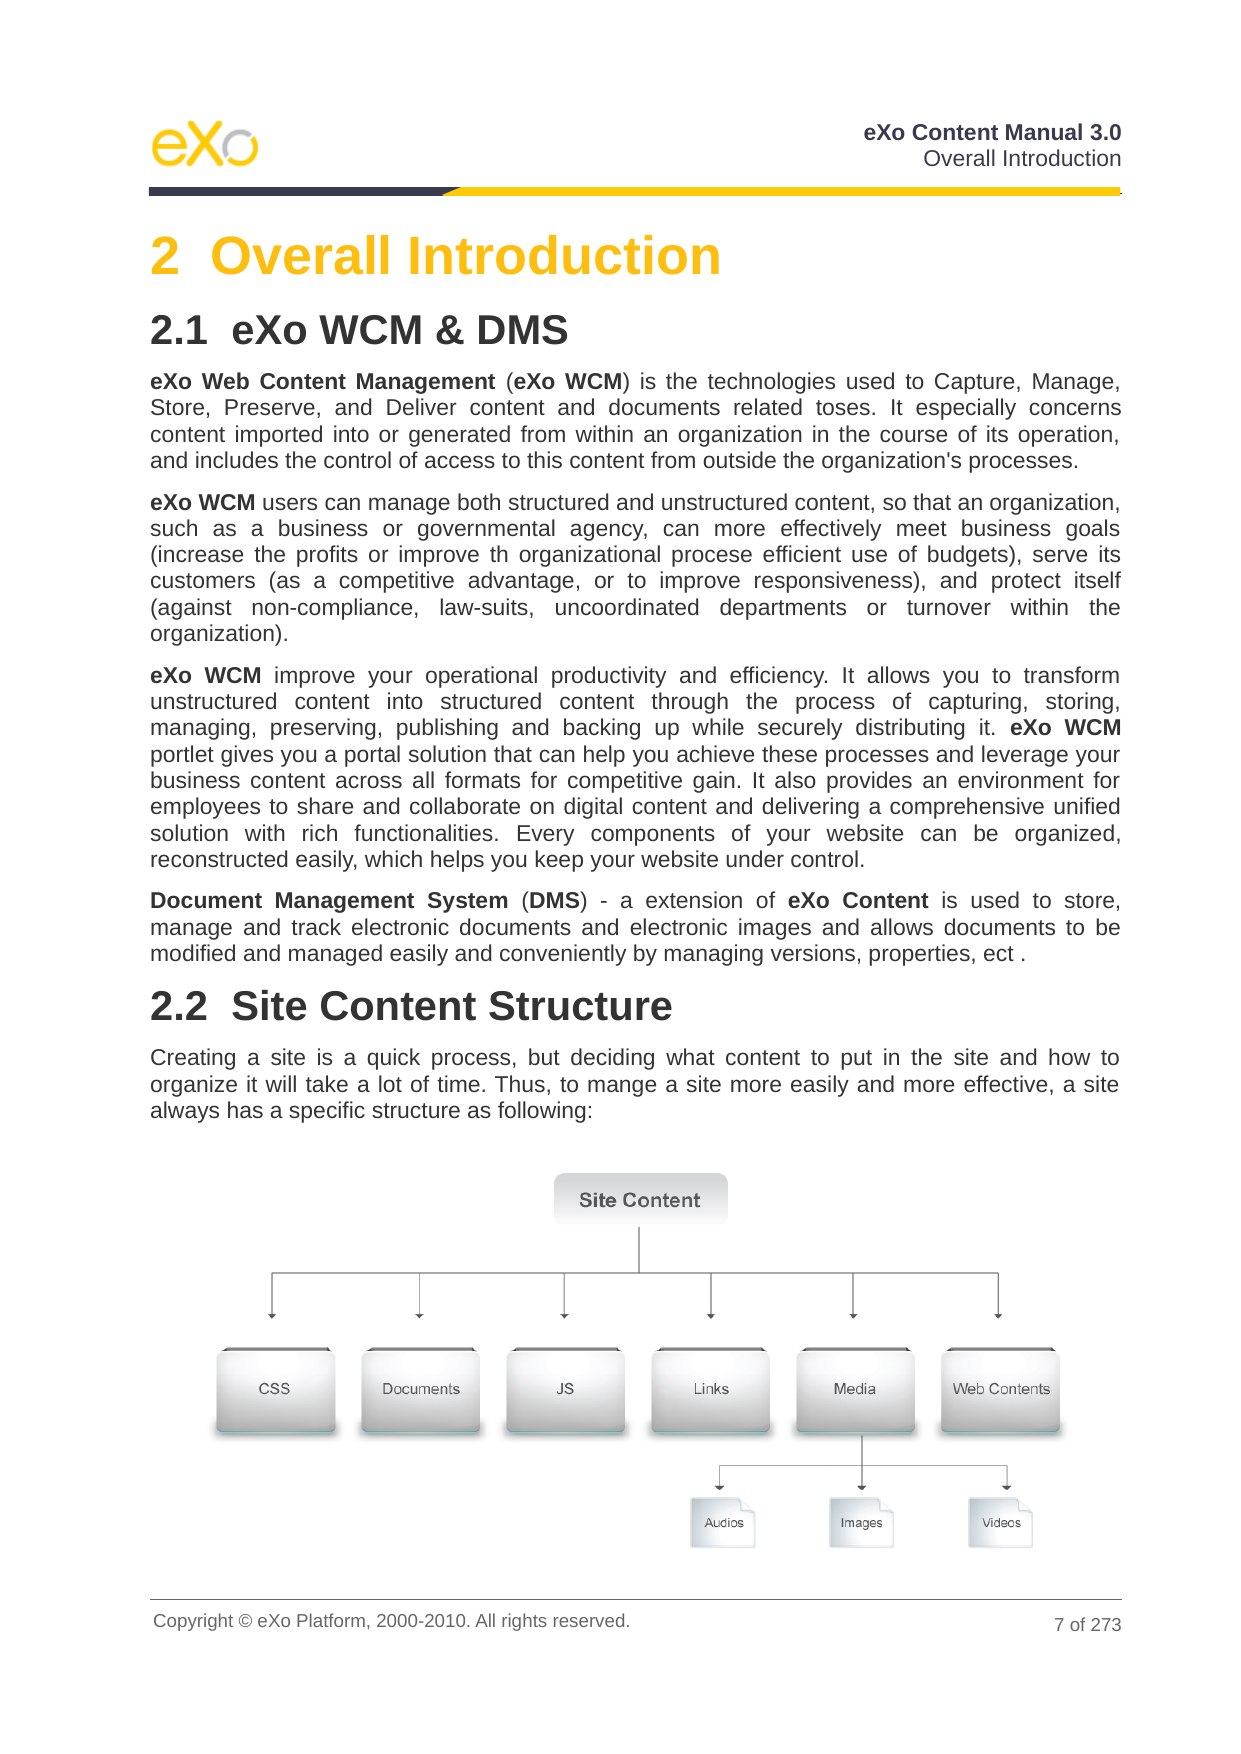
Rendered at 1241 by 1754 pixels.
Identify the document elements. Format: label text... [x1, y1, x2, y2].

text eXo WCM improve your operational productivity and efficiency. It allows you to transform unstructured content into structured content through the process of capturing, storing, managing, preserving, publishing and backing up while securely distributing it. eXo WCM portlet gives you a portal solution that can help you achieve these processes and leverage your business content across all formats for competitive gain. It also provides an environment for employees to share and collaborate on digital content and delivering a comprehensive unified solution with rich functionalities. Every components of your website can be organized, reconstructed easily, which helps you keep your website under control. [150, 662, 1122, 872]
picture [180, 1145, 1092, 1574]
subtitle Overall Introduction [150, 223, 1122, 286]
picture [148, 187, 1121, 196]
text Creating a site is a quick process, but deciding what content to put in the site and how to organize it will take a lot of time. Thus, to mange a site more easily and more effective, a site always has a specific structure as following: [150, 1044, 1122, 1123]
text eXo WCM users can manage both structured and unstructured content, so that an organization, such as a business or governmental agency, can more effectively meet business goals (increase the profits or improve th organizational procese efficient use of budgets), serve its customers (as a competitive advantage, or to improve responsiveness), and protect itself (against non-compliance, law-suits, uncoordinated departments or turnover within the organization). [150, 488, 1122, 647]
text Document Management System (DMS) - a extension of eXo Content is used to store, manage and track electronic documents and electronic images and allows documents to be modified and managed easily and conveniently by managing versions, properties, ect . [150, 887, 1122, 966]
text eXo Web Content Management (eXo WCM) is the technologies used to Capture, Manage, Store, Preserve, and Deliver content and documents related toses. It especially concerns content imported into or generated from within an organization in the course of its operation, and includes the control of access to this content from outside the organization's processes. [150, 368, 1122, 473]
subtitle Site Content Structure [150, 981, 1122, 1029]
picture [152, 120, 259, 167]
subtitle eXo WCM & DMS [150, 305, 1122, 353]
